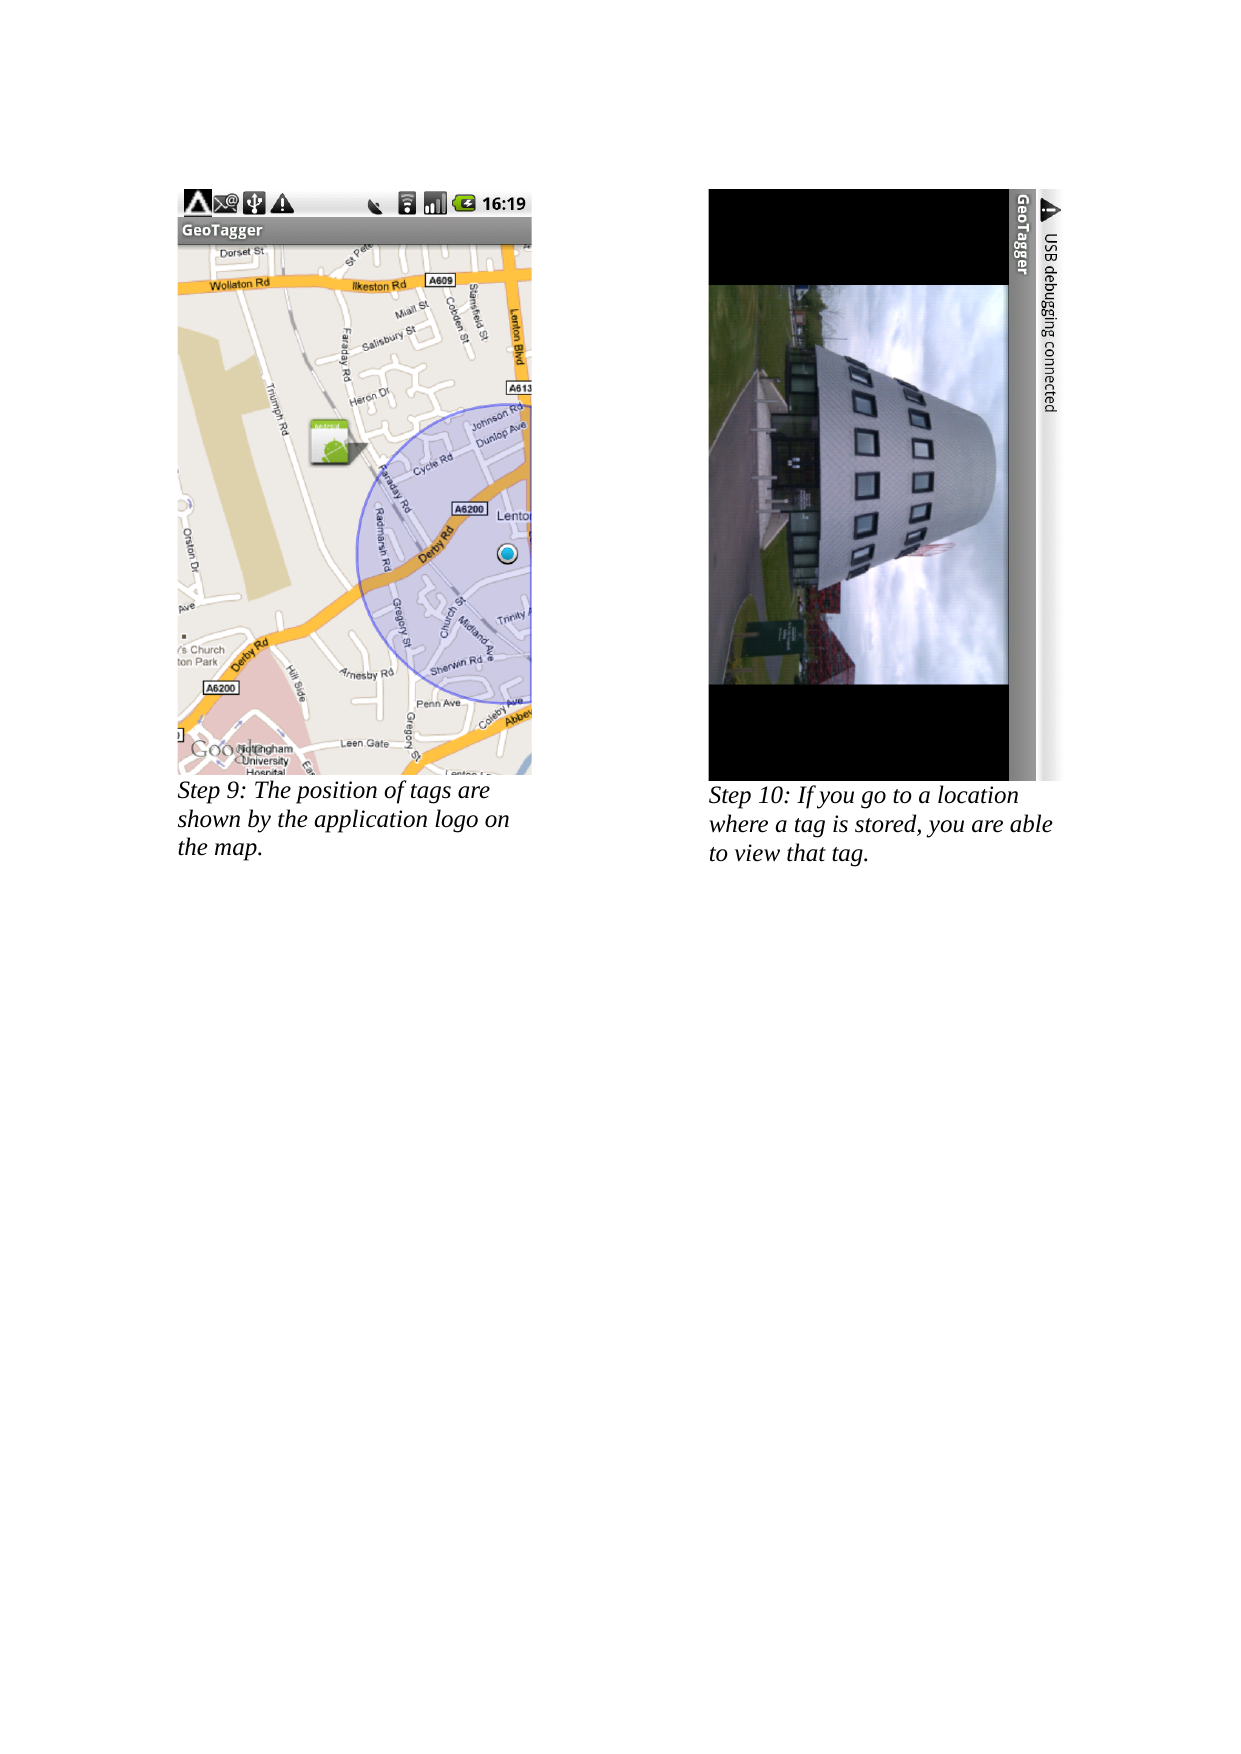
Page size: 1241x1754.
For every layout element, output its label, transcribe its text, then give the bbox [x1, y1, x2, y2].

picture [177, 189, 532, 775]
text Step 9: The position of tags are shown by the application logo on the map. [177, 775, 532, 861]
text Step 10: If you go to a location where a tag is stored, you are able to view that tag. [708, 781, 1063, 867]
picture [708, 189, 1064, 781]
